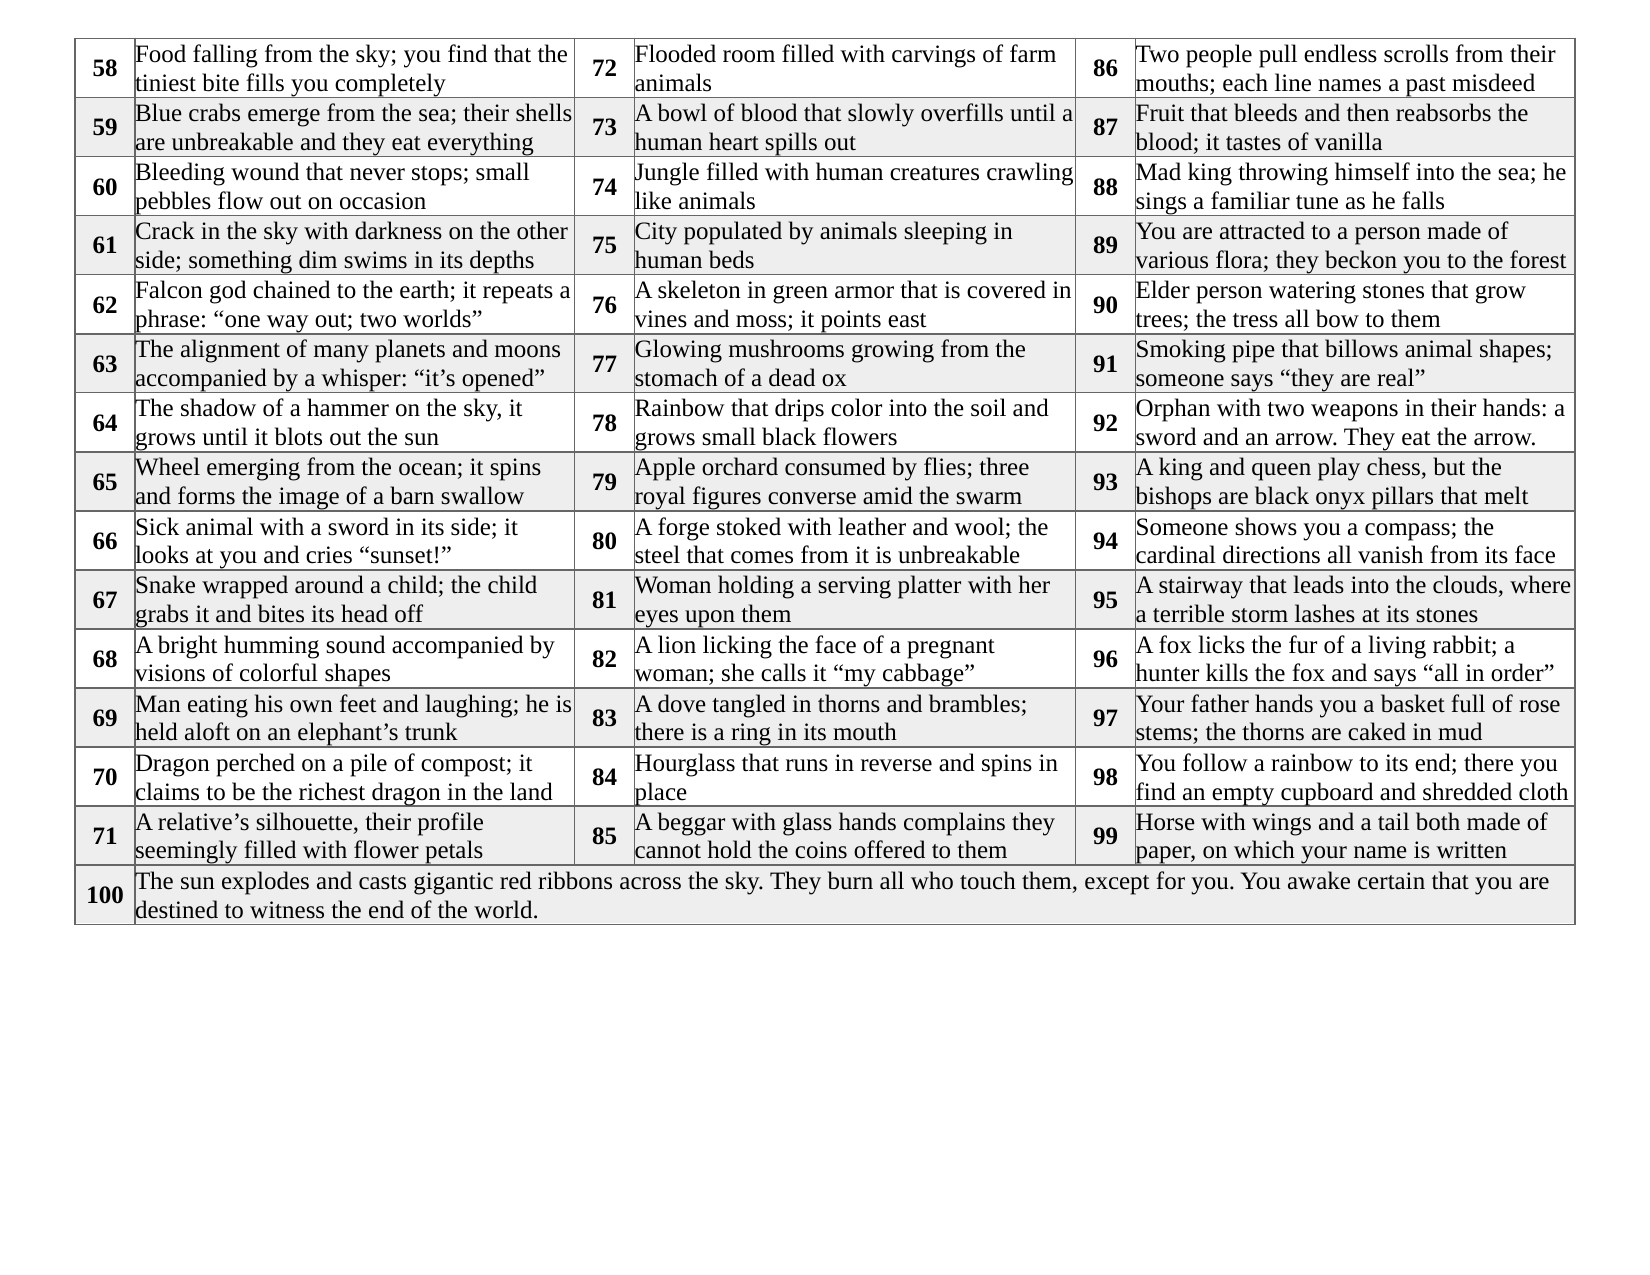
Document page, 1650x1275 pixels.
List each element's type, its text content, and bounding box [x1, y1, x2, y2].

table_cell 67 [76, 571, 134, 628]
table_cell Someone shows you a compass; the cardinal directions all vanish from its face [1136, 512, 1574, 569]
table_cell 83 [575, 689, 634, 746]
table_cell 71 [76, 807, 134, 864]
table_cell 75 [575, 216, 634, 274]
table_cell 82 [575, 630, 634, 687]
table_cell Horse with wings and a tail both made of paper, on which your name is written [1136, 807, 1574, 864]
table_cell Two people pull endless scrolls from their mouths; each line names a past misdeed [1136, 39, 1574, 97]
table_cell 66 [76, 512, 134, 569]
table_cell Orphan with two weapons in their hands: a sword and an arrow. They eat the arrow. [1136, 393, 1574, 451]
table_cell The alignment of many planets and moons accompanied by a whisper: “it’s opened” [136, 335, 574, 392]
table_cell 69 [76, 689, 134, 746]
table_cell 86 [1076, 39, 1135, 97]
table_cell 100 [76, 866, 134, 923]
table_cell 70 [76, 748, 134, 805]
table_cell A forge stoked with leather and wool; the steel that comes from it is unbreakable [635, 512, 1075, 569]
table_cell 64 [76, 393, 134, 451]
table_cell 92 [1076, 393, 1135, 451]
table_cell Snake wrapped around a child; the child grabs it and bites its head off [136, 571, 574, 628]
table_cell Man eating his own feet and laughing; he is held aloft on an elephant’s trunk [136, 689, 574, 746]
table_cell 81 [575, 571, 634, 628]
table_cell Hourglass that runs in reverse and spins in place [635, 748, 1075, 805]
table_cell Rainbow that drips color into the soil and grows small black flowers [635, 393, 1075, 451]
table_cell A bright humming sound accompanied by visions of colorful shapes [136, 630, 574, 687]
table_cell 94 [1076, 512, 1135, 569]
table_cell Woman holding a serving platter with her eyes upon them [635, 571, 1075, 628]
table_cell 99 [1076, 807, 1135, 864]
table_cell 76 [575, 275, 634, 333]
table_cell 62 [76, 275, 134, 333]
table_cell A lion licking the face of a pregnant woman; she calls it “my cabbage” [635, 630, 1075, 687]
table_cell Elder person watering stones that grow trees; the tress all bow to them [1136, 275, 1574, 333]
table_cell 73 [575, 98, 634, 156]
table_cell 97 [1076, 689, 1135, 746]
table_cell A stairway that leads into the clouds, where a terrible storm lashes at its stones [1136, 571, 1574, 628]
table_cell 87 [1076, 98, 1135, 156]
table_cell Bleeding wound that never stops; small pebbles flow out on occasion [136, 157, 574, 215]
table_cell Dragon perched on a pile of compost; it claims to be the richest dragon in the land [136, 748, 574, 805]
table_cell Wheel emerging from the ocean; it spins and forms the image of a barn swallow [136, 453, 574, 510]
table_cell A relative’s silhouette, their profile seemingly filled with flower petals [136, 807, 574, 864]
table_cell Your father hands you a basket full of rose stems; the thorns are caked in mud [1136, 689, 1574, 746]
table_cell Fruit that bleeds and then reabsorbs the blood; it tastes of vanilla [1136, 98, 1574, 156]
table_cell 58 [76, 39, 134, 97]
table_cell 63 [76, 335, 134, 392]
table_cell 77 [575, 335, 634, 392]
table_cell You are attracted to a person made of various flora; they beckon you to the forest [1136, 216, 1574, 274]
table_cell Sick animal with a sword in its side; it looks at you and cries “sunset!” [136, 512, 574, 569]
table_cell 89 [1076, 216, 1135, 274]
table_cell Food falling from the sky; you find that the tiniest bite fills you completely [136, 39, 574, 97]
table_cell 85 [575, 807, 634, 864]
table_cell 79 [575, 453, 634, 510]
table_cell A king and queen play chess, but the bishops are black onyx pillars that melt [1136, 453, 1574, 510]
table_cell 74 [575, 157, 634, 215]
table_cell 72 [575, 39, 634, 97]
table_cell 90 [1076, 275, 1135, 333]
table_cell A dove tangled in thorns and brambles; there is a ring in its mouth [635, 689, 1075, 746]
table_cell 59 [76, 98, 134, 156]
table_cell 84 [575, 748, 634, 805]
table_cell Glowing mushrooms growing from the stomach of a dead ox [635, 335, 1075, 392]
table_cell City populated by animals sleeping in human beds [635, 216, 1075, 274]
table_cell 68 [76, 630, 134, 687]
table_cell A beggar with glass hands complains they cannot hold the coins offered to them [635, 807, 1075, 864]
table_cell A fox licks the fur of a living rabbit; a hunter kills the fox and says “all in order” [1136, 630, 1574, 687]
table_cell Apple orchard consumed by flies; three royal figures converse amid the swarm [635, 453, 1075, 510]
table_cell Falcon god chained to the earth; it repeats a phrase: “one way out; two worlds” [136, 275, 574, 333]
table_cell A skeleton in green armor that is covered in vines and moss; it points east [635, 275, 1075, 333]
table_cell The sun explodes and casts gigantic red ribbons across the sky. They burn all who touch them, except for you. You awake certain that you are destined to witness the end of the world. [136, 866, 1574, 923]
table_cell 80 [575, 512, 634, 569]
table_cell You follow a rainbow to its end; there you find an empty cupboard and shredded cloth [1136, 748, 1574, 805]
table_cell 61 [76, 216, 134, 274]
table_cell The shadow of a hammer on the sky, it grows until it blots out the sun [136, 393, 574, 451]
table_cell 88 [1076, 157, 1135, 215]
table_cell 98 [1076, 748, 1135, 805]
table_cell Smoking pipe that billows animal shapes; someone says “they are real” [1136, 335, 1574, 392]
table_cell Mad king throwing himself into the sea; he sings a familiar tune as he falls [1136, 157, 1574, 215]
table_cell Flooded room filled with carvings of farm animals [635, 39, 1075, 97]
table_cell 65 [76, 453, 134, 510]
table_cell 96 [1076, 630, 1135, 687]
table_cell 78 [575, 393, 634, 451]
table_cell 60 [76, 157, 134, 215]
table_cell Blue crabs emerge from the sea; their shells are unbreakable and they eat everything [136, 98, 574, 156]
table_cell 93 [1076, 453, 1135, 510]
table_cell A bowl of blood that slowly overfills until a human heart spills out [635, 98, 1075, 156]
table_cell Jungle filled with human creatures crawling like animals [635, 157, 1075, 215]
table_cell 95 [1076, 571, 1135, 628]
table_cell 91 [1076, 335, 1135, 392]
table_cell Crack in the sky with darkness on the other side; something dim swims in its depths [136, 216, 574, 274]
